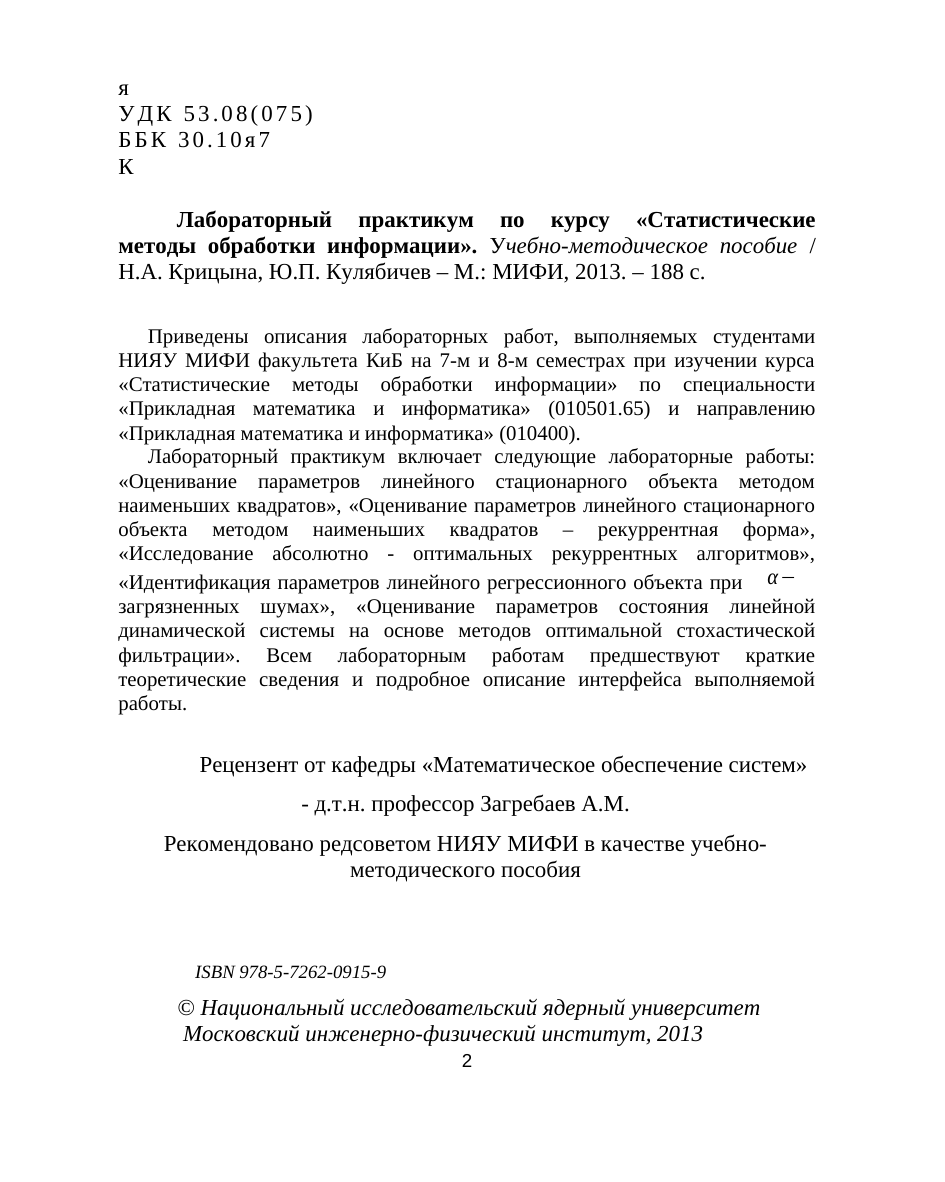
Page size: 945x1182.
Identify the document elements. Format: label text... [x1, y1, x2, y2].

text Приведены описания лабораторных работ, выполняемых студентами НИЯУ МИФИ факультета КиБ на 7-м и 8-м семестрах при изучении курса «Статистические методы обработки информации» по специальности «Прикладная математика и информатика» (010501.65) и направлению «Прикладная математика и информатика» (010400). [118, 324, 816, 444]
text я [118, 74, 816, 100]
text ISBN 978-5-7262-0915-9 [118, 961, 816, 983]
text ББК 30.10я7 [118, 127, 816, 153]
text Рецензент от кафедры «Математическое обеспечение систем» - д.т.н. профессор Загребаев А.М. [118, 751, 813, 817]
text Лабораторный практикум по курсу «Статистические методы обработки информации». Учебно-методическое пособие / Н.А. Крицына, Ю.П. Кулябичев – М.: МИФИ, 2013. – 188 с. [118, 206, 816, 285]
text УДК 53.08(075) [118, 100, 816, 127]
text К [118, 153, 816, 179]
text © Национальный исследовательский ядерный университет [118, 994, 813, 1020]
text Лабораторный практикум включает следующие лабораторные работы: «Оценивание параметров линейного стационарного объекта методом наименьших квадратов», «Оценивание параметров линейного стационарного объекта методом наименьших квадратов – рекуррентная форма», «Исследование абсолютно - оптимальных рекуррентных алгоритмов», «Идентификация параметров линейного регрессионного объекта при загрязненных шумах», «Оценивание параметров состояния линейной динамической системы на основе методов оптимальной стохастической фильтрации». Всем лабораторным работам предшествуют краткие теоретические сведения и подробное описание интерфейса выполняемой работы. [118, 444, 816, 715]
text Рекомендовано редсоветом НИЯУ МИФИ в качестве учебно-методического пособия [118, 830, 813, 882]
text Московский инженерно-физический институт, 2013 [118, 1020, 813, 1046]
